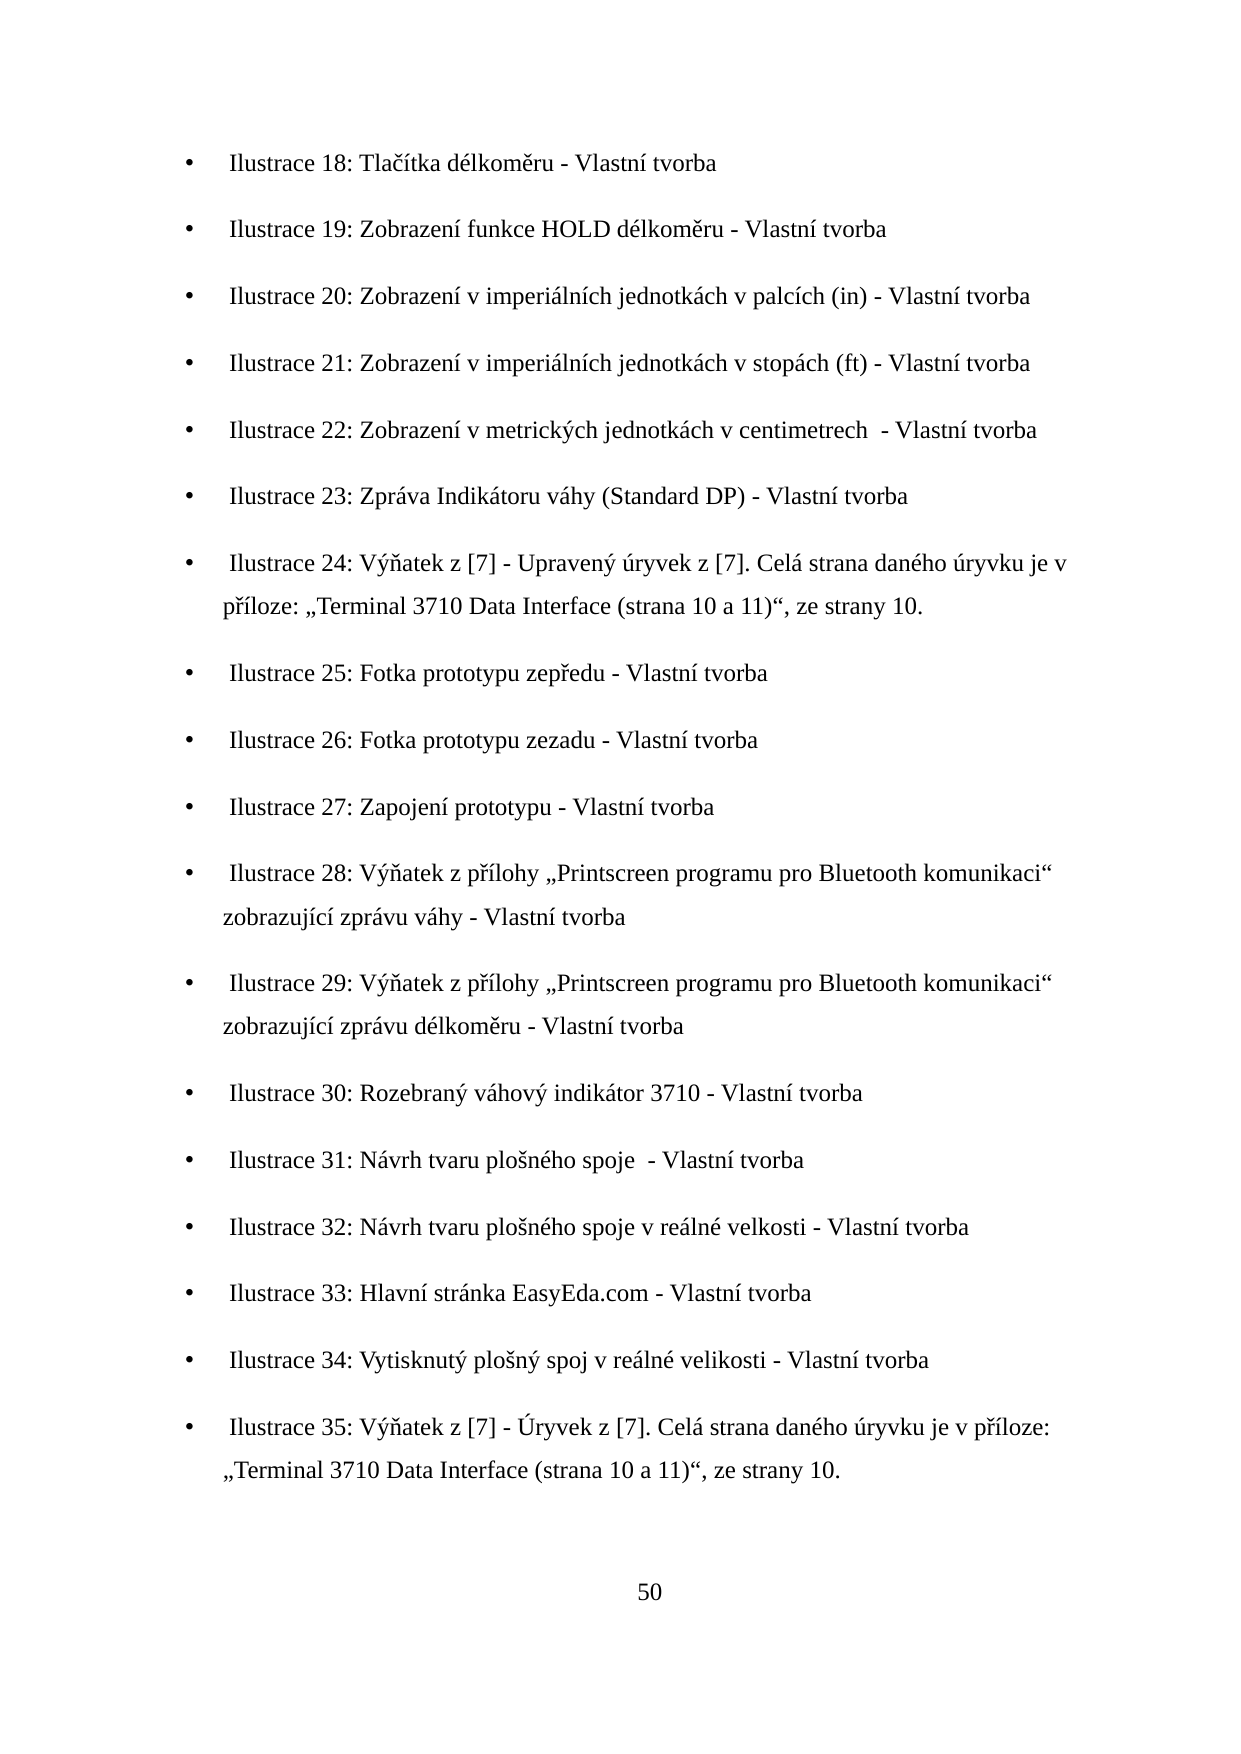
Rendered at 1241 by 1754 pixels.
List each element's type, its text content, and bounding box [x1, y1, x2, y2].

list Ilustrace 31: Návrh tvaru plošného spoje - Vlastní tvorba [185, 1145, 1093, 1174]
list Ilustrace 25: Fotka prototypu zepředu - Vlastní tvorba [185, 658, 1093, 687]
list Ilustrace 21: Zobrazení v imperiálních jednotkách v stopách (ft) - Vlastní tvorba [185, 348, 1093, 377]
list Ilustrace 35: Výňatek z [7] - Úryvek z [7]. Celá strana daného úryvku je v příloze: „Terminal 3710 Data Interface (strana 10 a 11)“, ze strany 10. [185, 1412, 1093, 1484]
list Ilustrace 27: Zapojení prototypu - Vlastní tvorba [185, 792, 1093, 820]
list Ilustrace 19: Zobrazení funkce HOLD délkoměru - Vlastní tvorba [185, 214, 1093, 243]
list Ilustrace 18: Tlačítka délkoměru - Vlastní tvorba [185, 148, 1093, 176]
list Ilustrace 20: Zobrazení v imperiálních jednotkách v palcích (in) - Vlastní tvorba [185, 281, 1093, 310]
list Ilustrace 22: Zobrazení v metrických jednotkách v centimetrech - Vlastní tvorba [185, 415, 1093, 443]
list Ilustrace 26: Fotka prototypu zezadu - Vlastní tvorba [185, 725, 1093, 754]
list Ilustrace 30: Rozebraný váhový indikátor 3710 - Vlastní tvorba [185, 1078, 1093, 1107]
list Ilustrace 29: Výňatek z přílohy „Printscreen programu pro Bluetooth komunikaci“ zobrazující zprávu délkoměru - Vlastní tvorba [185, 968, 1093, 1040]
list Ilustrace 28: Výňatek z přílohy „Printscreen programu pro Bluetooth komunikaci“ zobrazující zprávu váhy - Vlastní tvorba [185, 858, 1093, 930]
list Ilustrace 24: Výňatek z [7] - Upravený úryvek z [7]. Celá strana daného úryvku je v příloze: „Terminal 3710 Data Interface (strana 10 a 11)“, ze strany 10. [185, 548, 1093, 620]
list Ilustrace 34: Vytisknutý plošný spoj v reálné velikosti - Vlastní tvorba [185, 1345, 1093, 1374]
list Ilustrace 32: Návrh tvaru plošného spoje v reálné velkosti - Vlastní tvorba [185, 1212, 1093, 1241]
list Ilustrace 33: Hlavní stránka EasyEda.com - Vlastní tvorba [185, 1278, 1093, 1307]
list Ilustrace 23: Zpráva Indikátoru váhy (Standard DP) - Vlastní tvorba [185, 481, 1093, 510]
